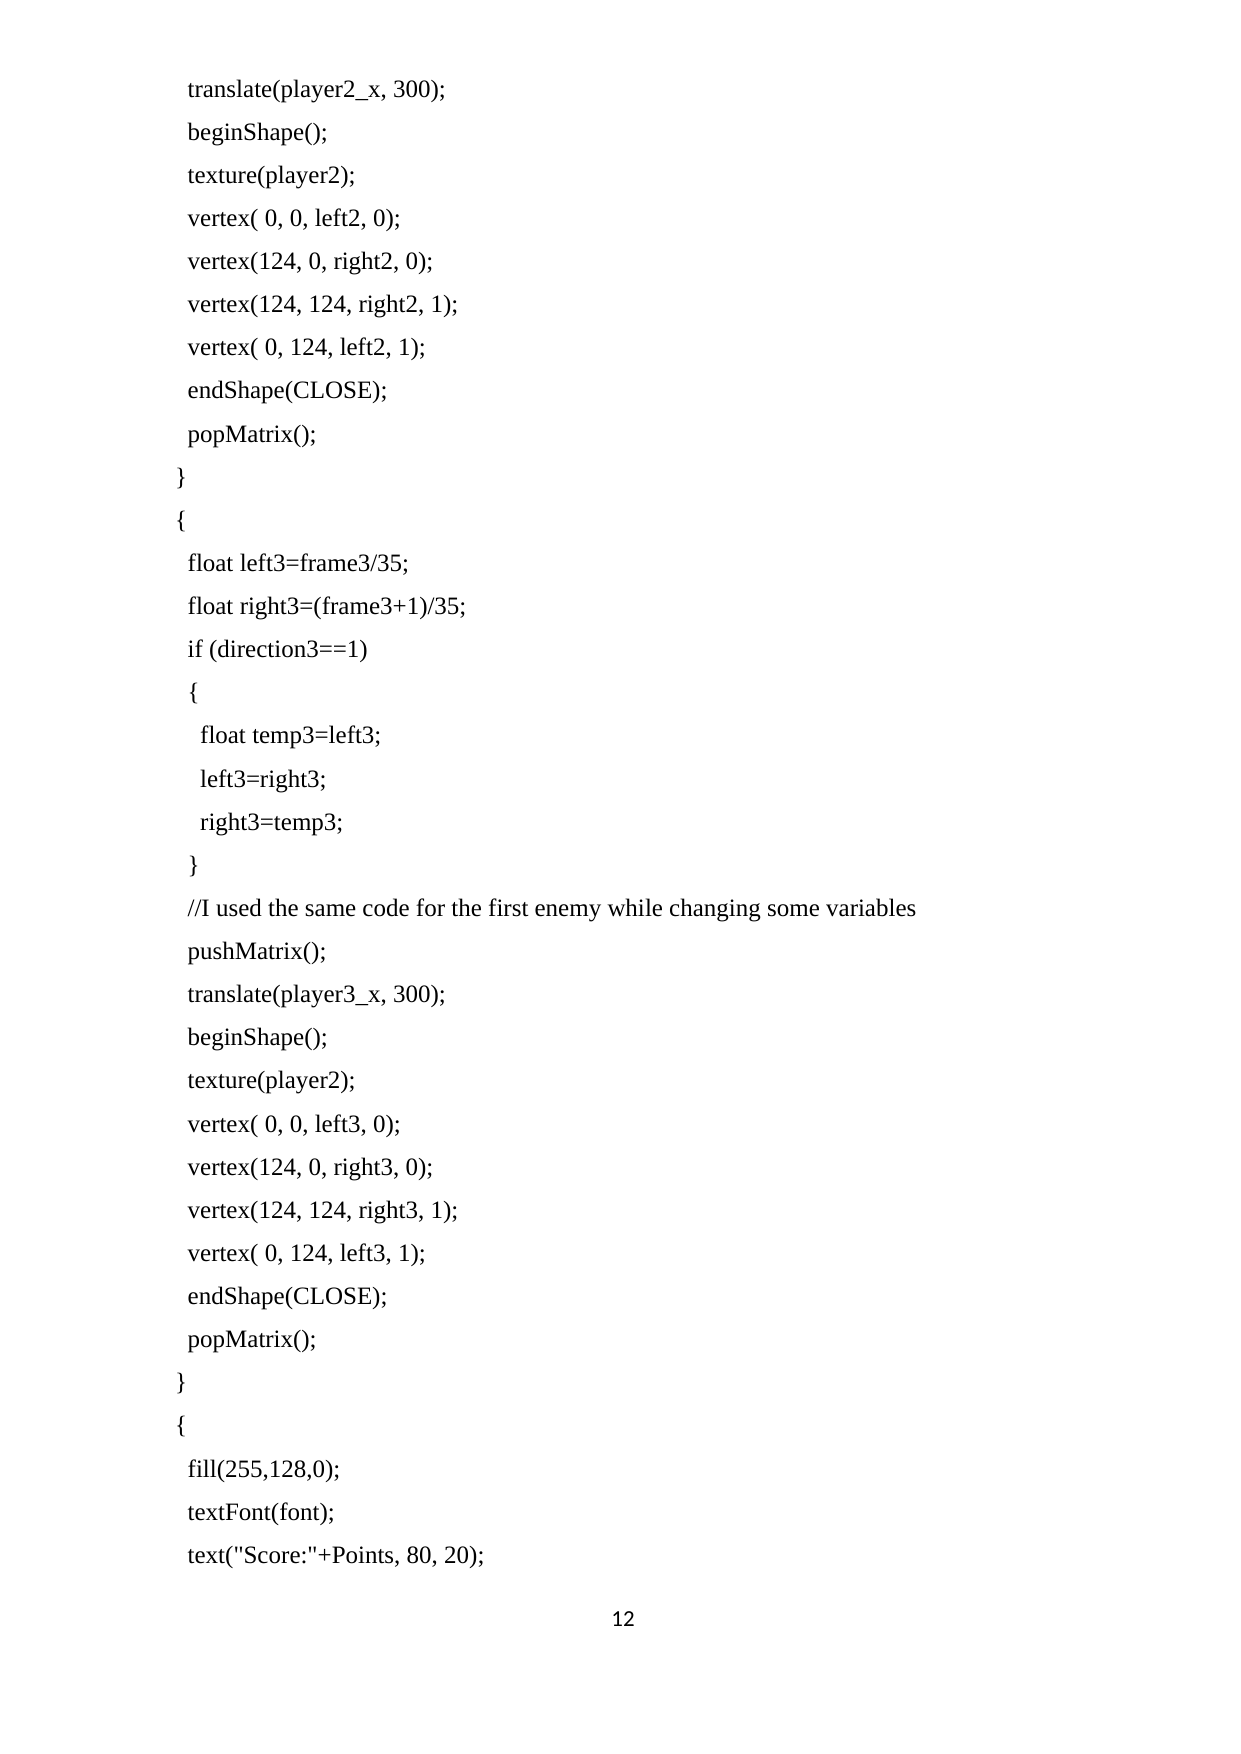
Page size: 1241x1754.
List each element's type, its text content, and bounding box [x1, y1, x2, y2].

text { [150, 1411, 1090, 1439]
text textFont(font); [150, 1497, 1090, 1526]
text endShape(CLOSE); [150, 376, 1090, 404]
text float right3=(frame3+1)/35; [150, 591, 1090, 620]
text } [150, 462, 1090, 491]
text popMatrix(); [150, 419, 1090, 447]
text if (direction3==1) [150, 634, 1090, 663]
text texture(player2); [150, 160, 1090, 189]
text vertex( 0, 124, left2, 1); [150, 332, 1090, 361]
text vertex(124, 0, right2, 0); [150, 246, 1090, 275]
text vertex(124, 124, right3, 1); [150, 1195, 1090, 1224]
text vertex( 0, 0, left3, 0); [150, 1109, 1090, 1137]
text left3=right3; [150, 764, 1090, 792]
text //I used the same code for the first enemy while changing some variables [150, 893, 1090, 922]
text vertex(124, 124, right2, 1); [150, 289, 1090, 318]
text vertex(124, 0, right3, 0); [150, 1152, 1090, 1181]
text translate(player3_x, 300); [150, 979, 1090, 1008]
text text("Score:"+Points, 80, 20); [150, 1540, 1090, 1569]
text right3=temp3; [150, 807, 1090, 836]
text { [150, 505, 1090, 534]
text beginShape(); [150, 1022, 1090, 1051]
text texture(player2); [150, 1066, 1090, 1094]
text fill(255,128,0); [150, 1454, 1090, 1482]
text } [150, 1367, 1090, 1396]
text { [150, 677, 1090, 706]
text float left3=frame3/35; [150, 548, 1090, 577]
text vertex( 0, 124, left3, 1); [150, 1238, 1090, 1267]
text popMatrix(); [150, 1324, 1090, 1353]
text pushMatrix(); [150, 936, 1090, 965]
text } [150, 850, 1090, 879]
text beginShape(); [150, 117, 1090, 146]
text vertex( 0, 0, left2, 0); [150, 203, 1090, 232]
text float temp3=left3; [150, 721, 1090, 749]
text translate(player2_x, 300); [150, 74, 1090, 102]
text endShape(CLOSE); [150, 1281, 1090, 1310]
